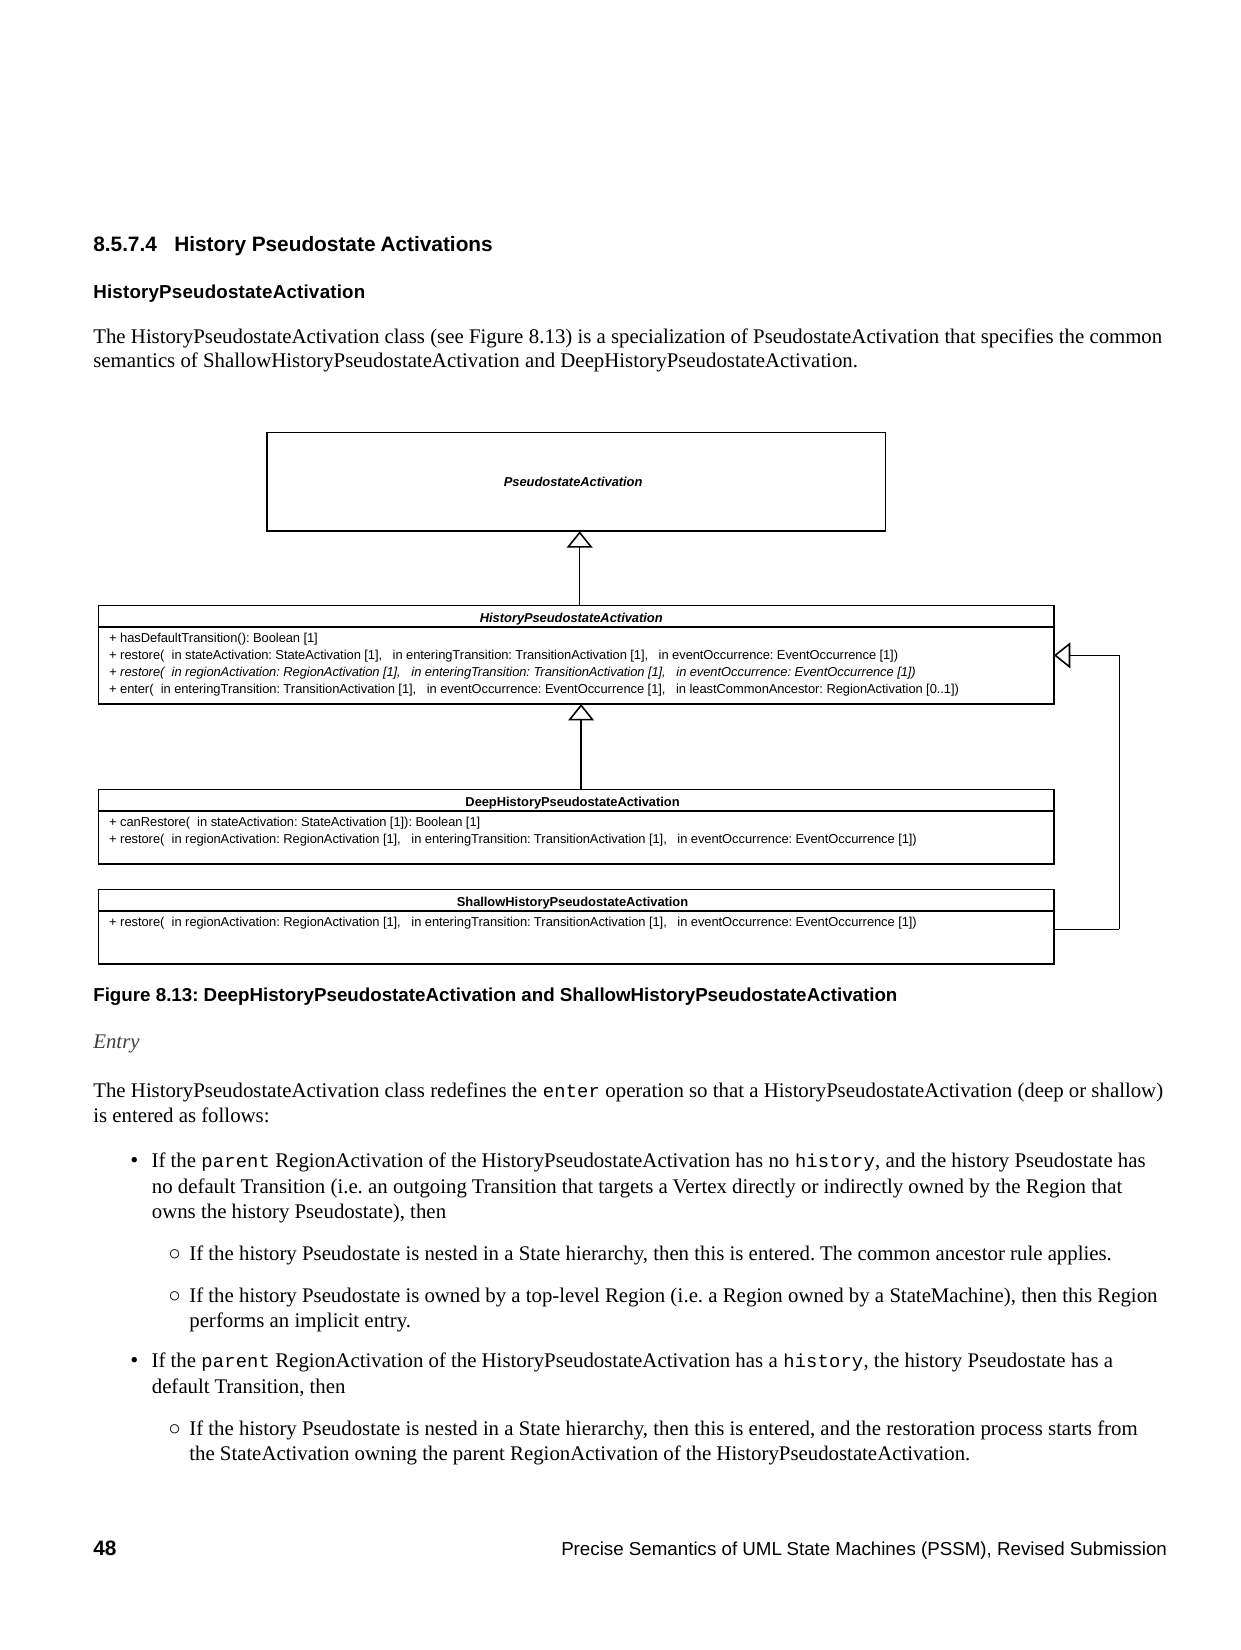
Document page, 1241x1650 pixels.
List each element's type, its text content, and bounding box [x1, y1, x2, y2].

list If the history Pseudostate is nested in a State hierarchy, then this is entered, and the restoration process starts from the StateActivation owning the parent RegionActivation of the HistoryPseudostateActivation. [168, 1415, 1164, 1465]
list If the history Pseudostate is owned by a top-level Region (i.e. a Region owned by a StateMachine), then this Region performs an implicit entry. [168, 1282, 1164, 1332]
text The HistoryPseudostateActivation class (see Figure 8.13) is a specialization of PseudostateActivation that specifies the common semantics of ShallowHistoryPseudostateActivation and DeepHistoryPseudostateActivation. [93, 324, 1164, 372]
list If the parent RegionActivation of the HistoryPseudostateActivation has no history, and the history Pseudostate has no default Transition (i.e. an outgoing Transition that targets a Vertex directly or indirectly owned by the Region that owns the history Pseudostate), then [131, 1148, 1164, 1223]
subtitle HistoryPseudostateActivation [93, 281, 1164, 303]
subtitle History Pseudostate Activations [93, 231, 1164, 256]
text Figure 8.13: DeepHistoryPseudostateActivation and ShallowHistoryPseudostateActivation [93, 416, 1164, 1005]
text The HistoryPseudostateActivation class redefines the enter operation so that a HistoryPseudostateActivation (deep or shallow) is entered as follows: [93, 1078, 1164, 1127]
subtitle [93, 393, 1164, 416]
list If the parent RegionActivation of the HistoryPseudostateActivation has a history, the history Pseudostate has a default Transition, then [131, 1348, 1164, 1398]
list If the history Pseudostate is nested in a State hierarchy, then this is entered. The common ancestor rule applies. [168, 1240, 1164, 1265]
subtitle Entry [93, 1005, 1164, 1053]
